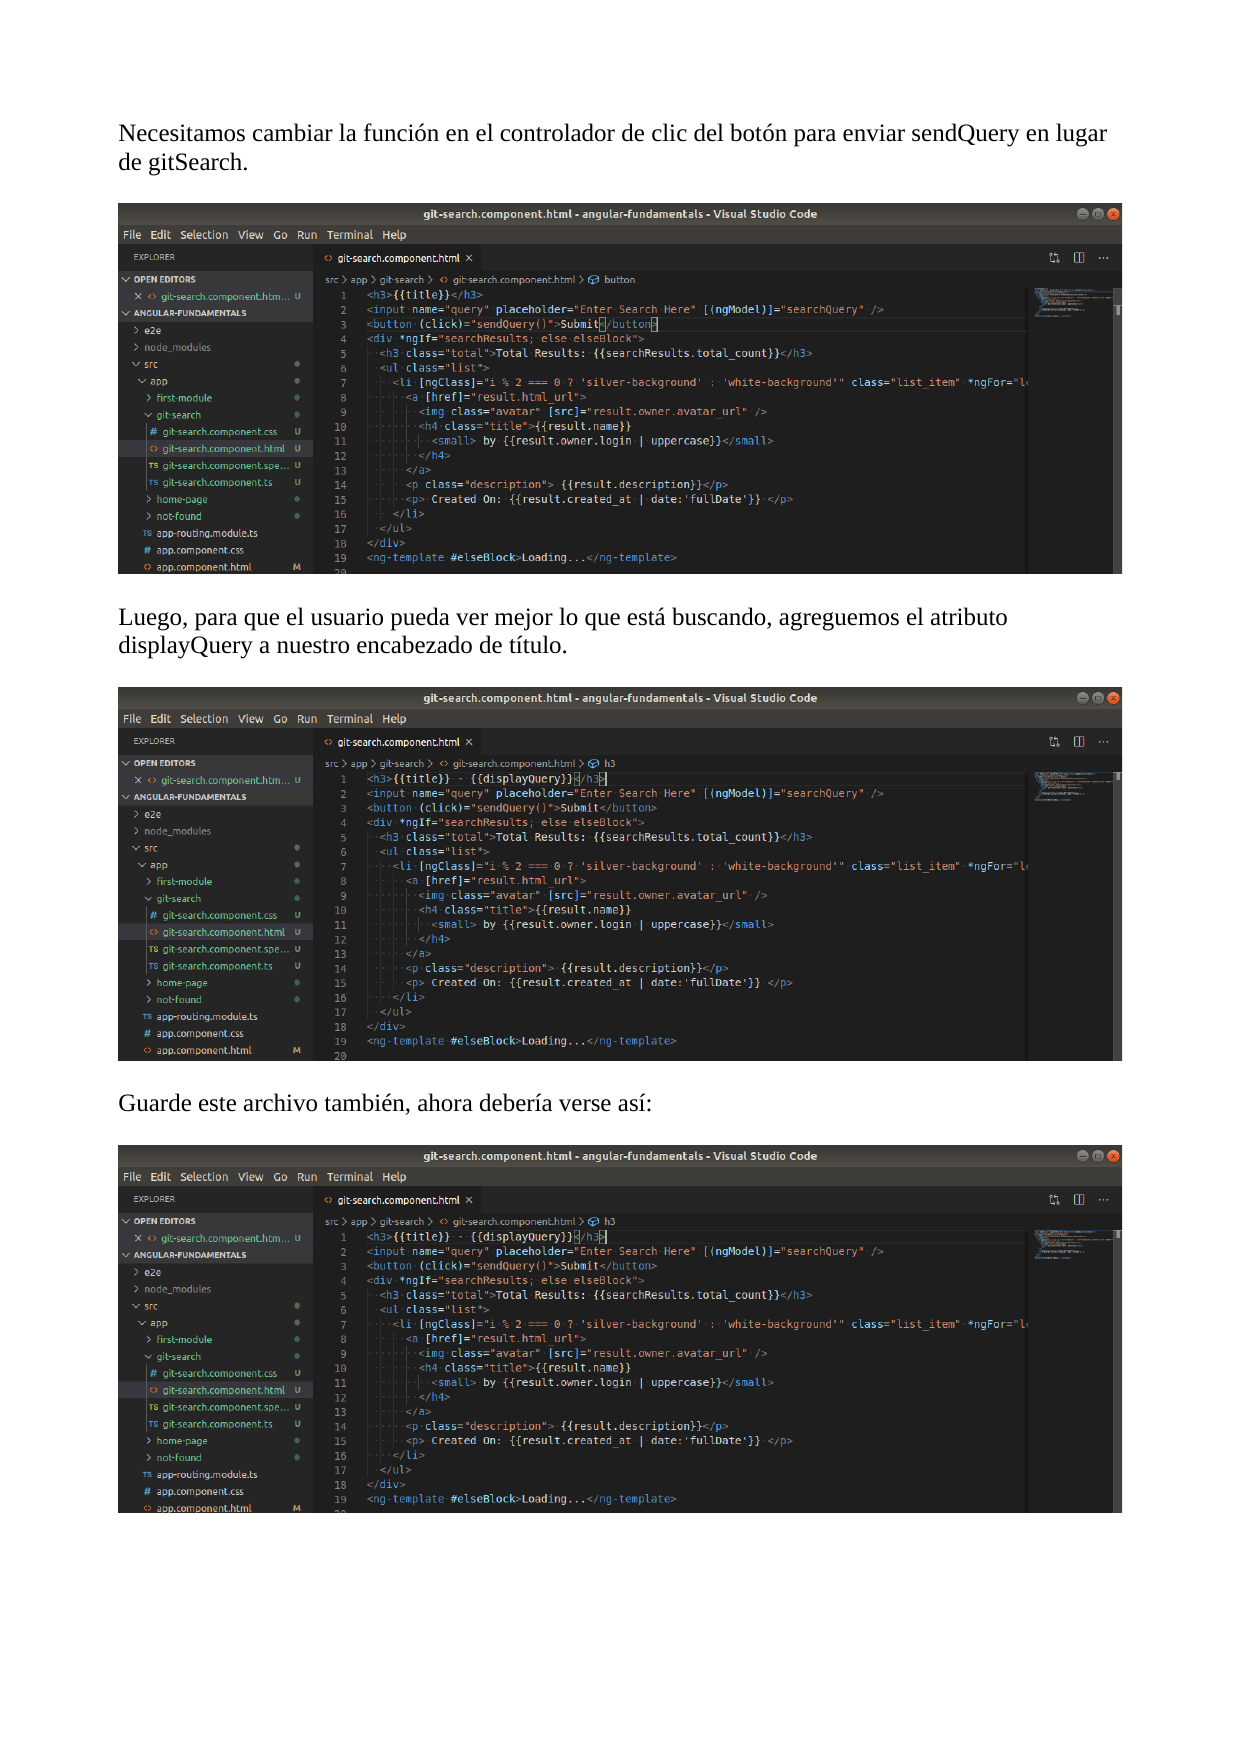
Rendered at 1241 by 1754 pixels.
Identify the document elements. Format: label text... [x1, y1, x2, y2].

picture [118, 1145, 1123, 1513]
text Guarde este archivo también, ahora debería verse así: [118, 1088, 1122, 1117]
picture [118, 203, 1123, 574]
picture [118, 687, 1123, 1061]
text Luego, para que el usuario pueda ver mejor lo que está buscando, agreguemos el atributo displayQuery a nuestro encabezado de título. [118, 602, 1122, 659]
text Necesitamos cambiar la función en el controlador de clic del botón para enviar sendQuery en lugar de gitSearch. [118, 118, 1122, 176]
